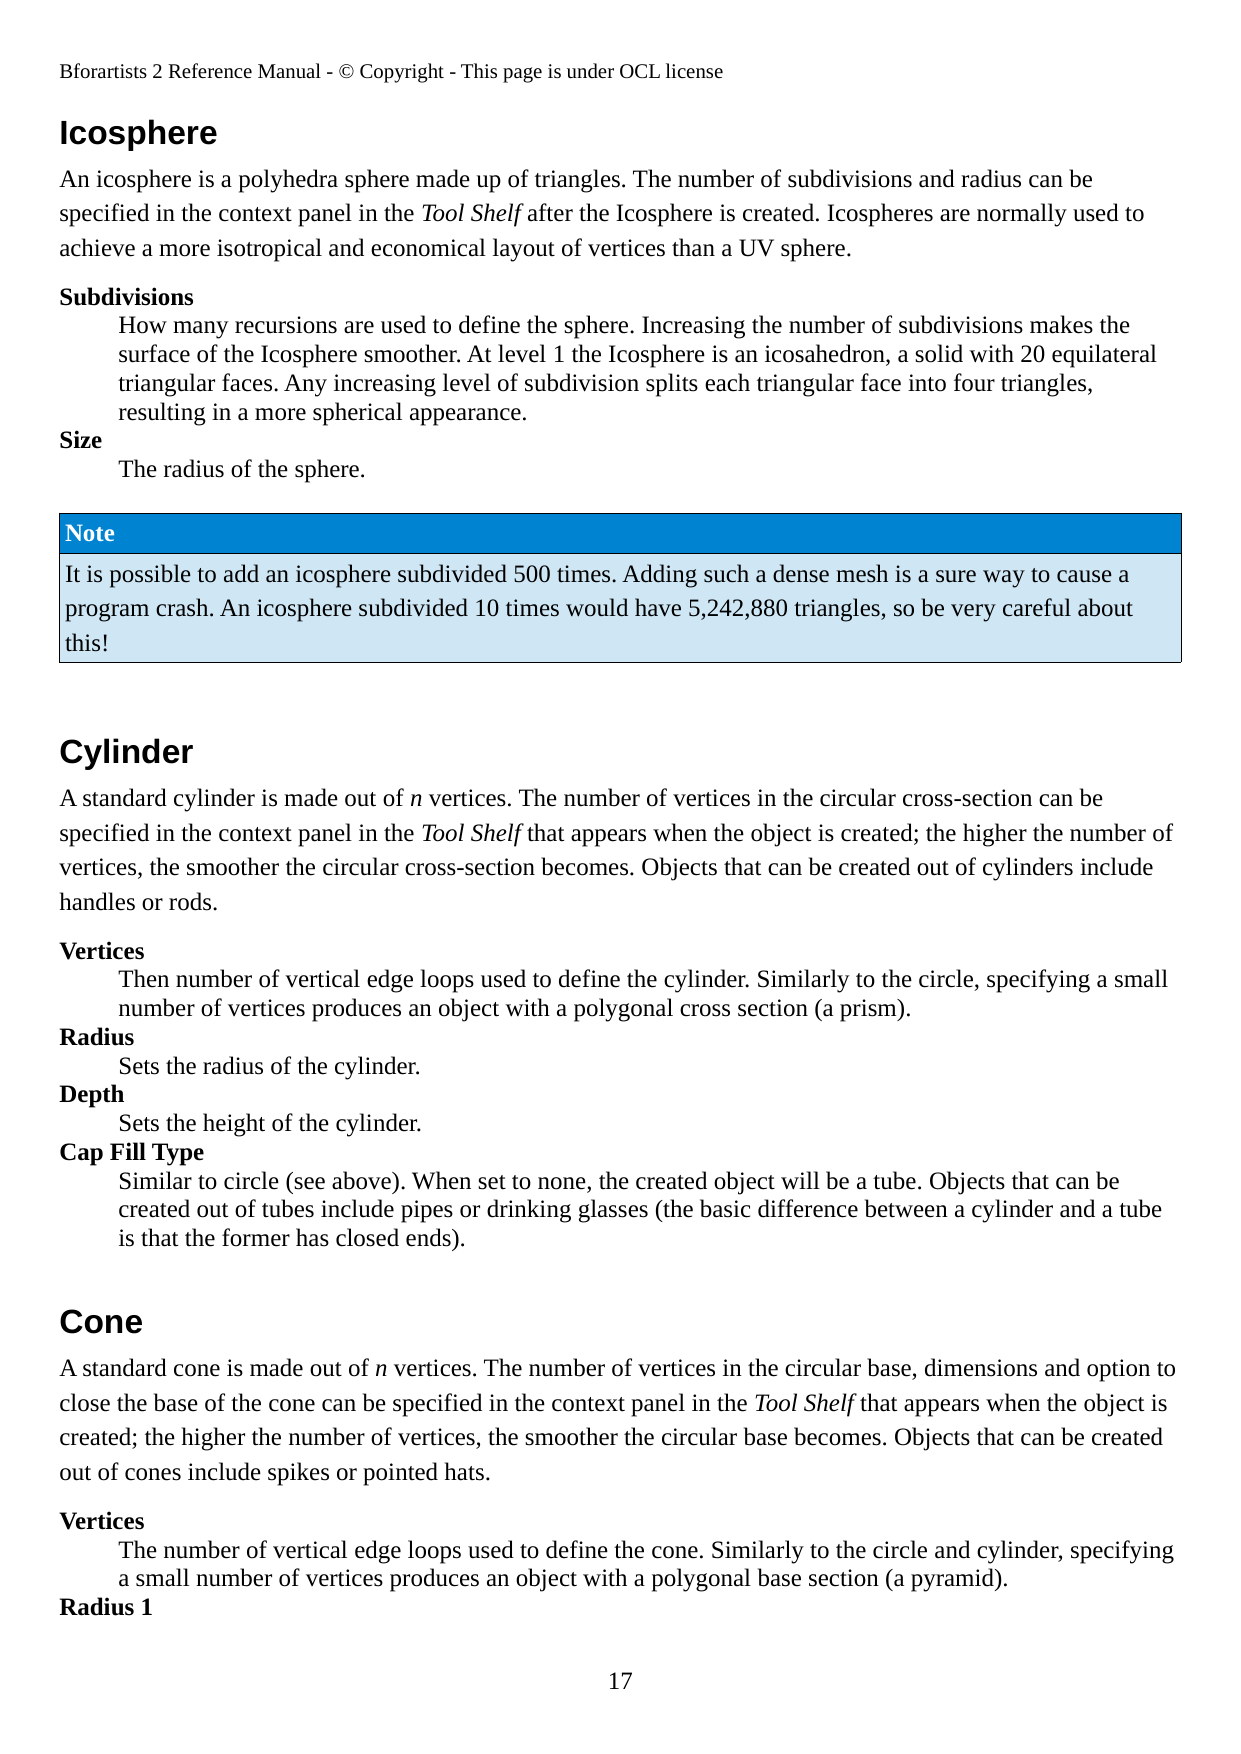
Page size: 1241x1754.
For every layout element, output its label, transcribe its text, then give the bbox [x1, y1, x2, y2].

subtitle Cylinder [59, 732, 1181, 771]
subtitle Vertices [59, 936, 1181, 964]
subtitle Depth [59, 1079, 1181, 1108]
subtitle Size [59, 426, 1181, 454]
subtitle Subdivisions [59, 282, 1181, 311]
subtitle Vertices [59, 1506, 1181, 1535]
table_header Note [60, 514, 1181, 553]
subtitle Radius [59, 1022, 1181, 1051]
list Similar to circle (see above). When set to none, the created object will be a tube. Objects that can be created out of tubes include pipes or drinking glasses (the basic difference between a cylinder and a tube is that the former has closed ends). [118, 1166, 1181, 1252]
text An icosphere is a polyhedra sphere made up of triangles. The number of subdivisions and radius can be specified in the context panel in the Tool Shelf after the Icosphere is created. Icospheres are normally used to achieve a more isotropical and economical layout of vertices than a UV sphere. [59, 164, 1181, 261]
text A standard cylinder is made out of n vertices. The number of vertices in the circular cross-section can be specified in the context panel in the Tool Shelf that appears when the object is created; the higher the number of vertices, the smoother the circular cross-section becomes. Objects that can be created out of cylinders include handles or rods. [59, 783, 1181, 915]
subtitle Cone [59, 1302, 1181, 1341]
list How many recursions are used to define the sphere. Increasing the number of subdivisions makes the surface of the Icosphere smoother. At level 1 the Icosphere is an icosahedron, a solid with 20 equilateral triangular faces. Any increasing level of subdivision splits each triangular face into four triangles, resulting in a more spherical appearance. [118, 311, 1181, 426]
list Sets the radius of the cylinder. [118, 1051, 1181, 1079]
subtitle Icosphere [59, 113, 1181, 151]
text A standard cone is made out of n vertices. The number of vertices in the circular base, dimensions and option to close the base of the cone can be specified in the context panel in the Tool Shelf that appears when the object is created; the higher the number of vertices, the smoother the circular base becomes. Objects that can be created out of cones include spikes or pointed hats. [59, 1353, 1181, 1486]
list The radius of the sphere. [118, 454, 1181, 483]
list Then number of vertical edge loops used to define the cylinder. Similarly to the circle, specifying a small number of vertices produces an object with a polygonal cross section (a prism). [118, 964, 1181, 1022]
list Sets the height of the cylinder. [118, 1108, 1181, 1137]
list The number of vertical edge loops used to define the cone. Similarly to the circle and cylinder, specifying a small number of vertices produces an object with a polygonal base section (a pyramid). [118, 1535, 1181, 1592]
subtitle Cap Fill Type [59, 1137, 1181, 1166]
table_cell It is possible to add an icosphere subdivided 500 times. Adding such a dense mesh is a sure way to cause a program crash. An icosphere subdivided 10 times would have 5,242,880 triangles, so be very careful about this! [60, 554, 1181, 662]
subtitle Radius 1 [59, 1592, 1181, 1621]
